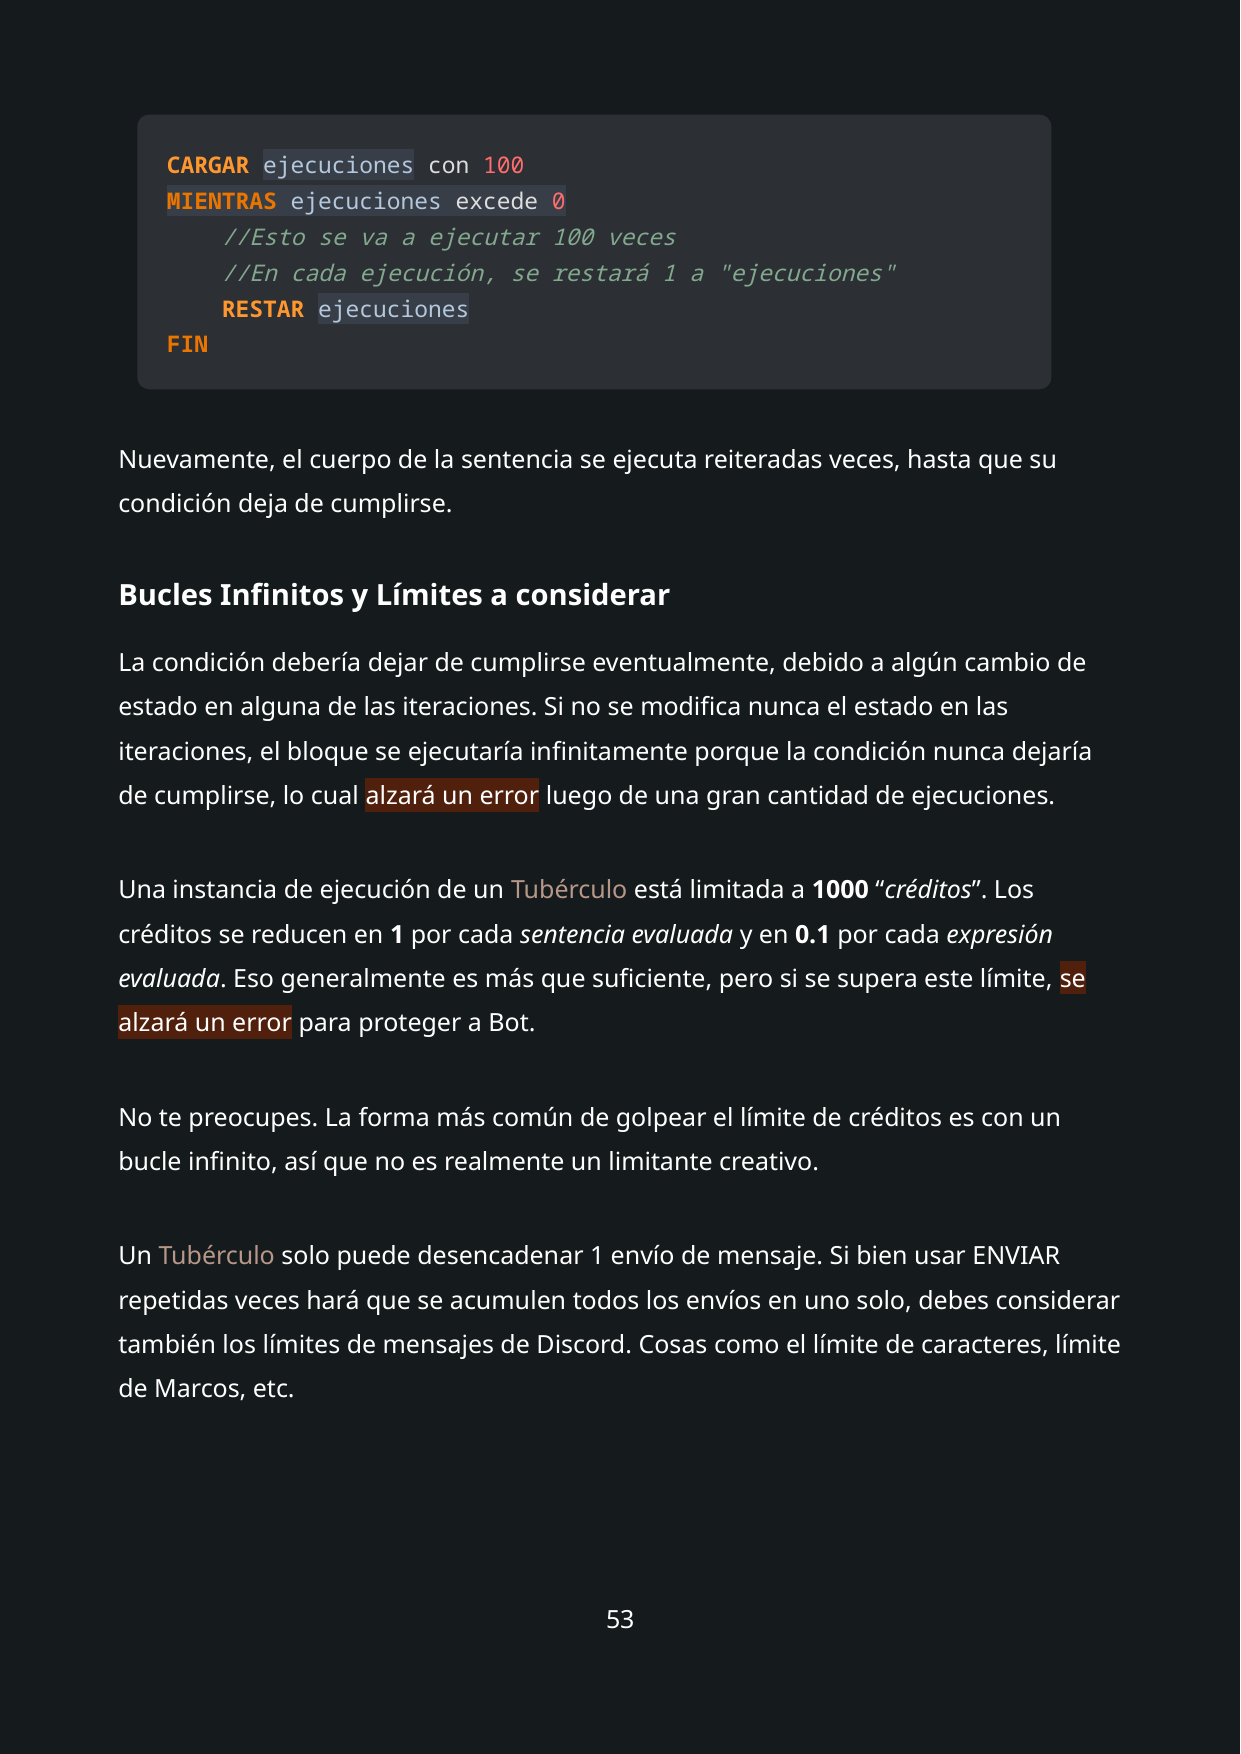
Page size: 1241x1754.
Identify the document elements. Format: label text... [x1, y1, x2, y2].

text Una instancia de ejecución de un Tubérculo está limitada a 1000 “créditos”. Los créditos se reducen en 1 por cada sentencia evaluada y en 0.1 por cada expresión evaluada. Eso generalmente es más que suficiente, pero si se supera este límite, se alzará un error para proteger a Bot. [118, 872, 1122, 1039]
text Un Tubérculo solo puede desencadenar 1 envío de mensaje. Si bien usar ENVIAR repetidas veces hará que se acumulen todos los envíos en uno solo, debes considerar también los límites de mensajes de Discord. Cosas como el límite de caracteres, límite de Marcos, etc. [118, 1238, 1122, 1405]
text No te preocupes. La forma más común de golpear el límite de créditos es con un bucle infinito, así que no es realmente un limitante creativo. [118, 1099, 1122, 1178]
subtitle Bucles Infinitos y Límites a considerar [118, 575, 1122, 614]
text Nuevamente, el cuerpo de la sentencia se ejecuta reiteradas veces, hasta que su condición deja de cumplirse. [118, 441, 1122, 519]
text La condición debería dejar de cumplirse eventualmente, debido a algún cambio de estado en alguna de las iteraciones. Si no se modifica nunca el estado en las iteraciones, el bloque se ejecutaría infinitamente porque la condición nunca dejaría de cumplirse, lo cual alzará un error luego de una gran cantidad de ejecuciones. [118, 645, 1122, 812]
